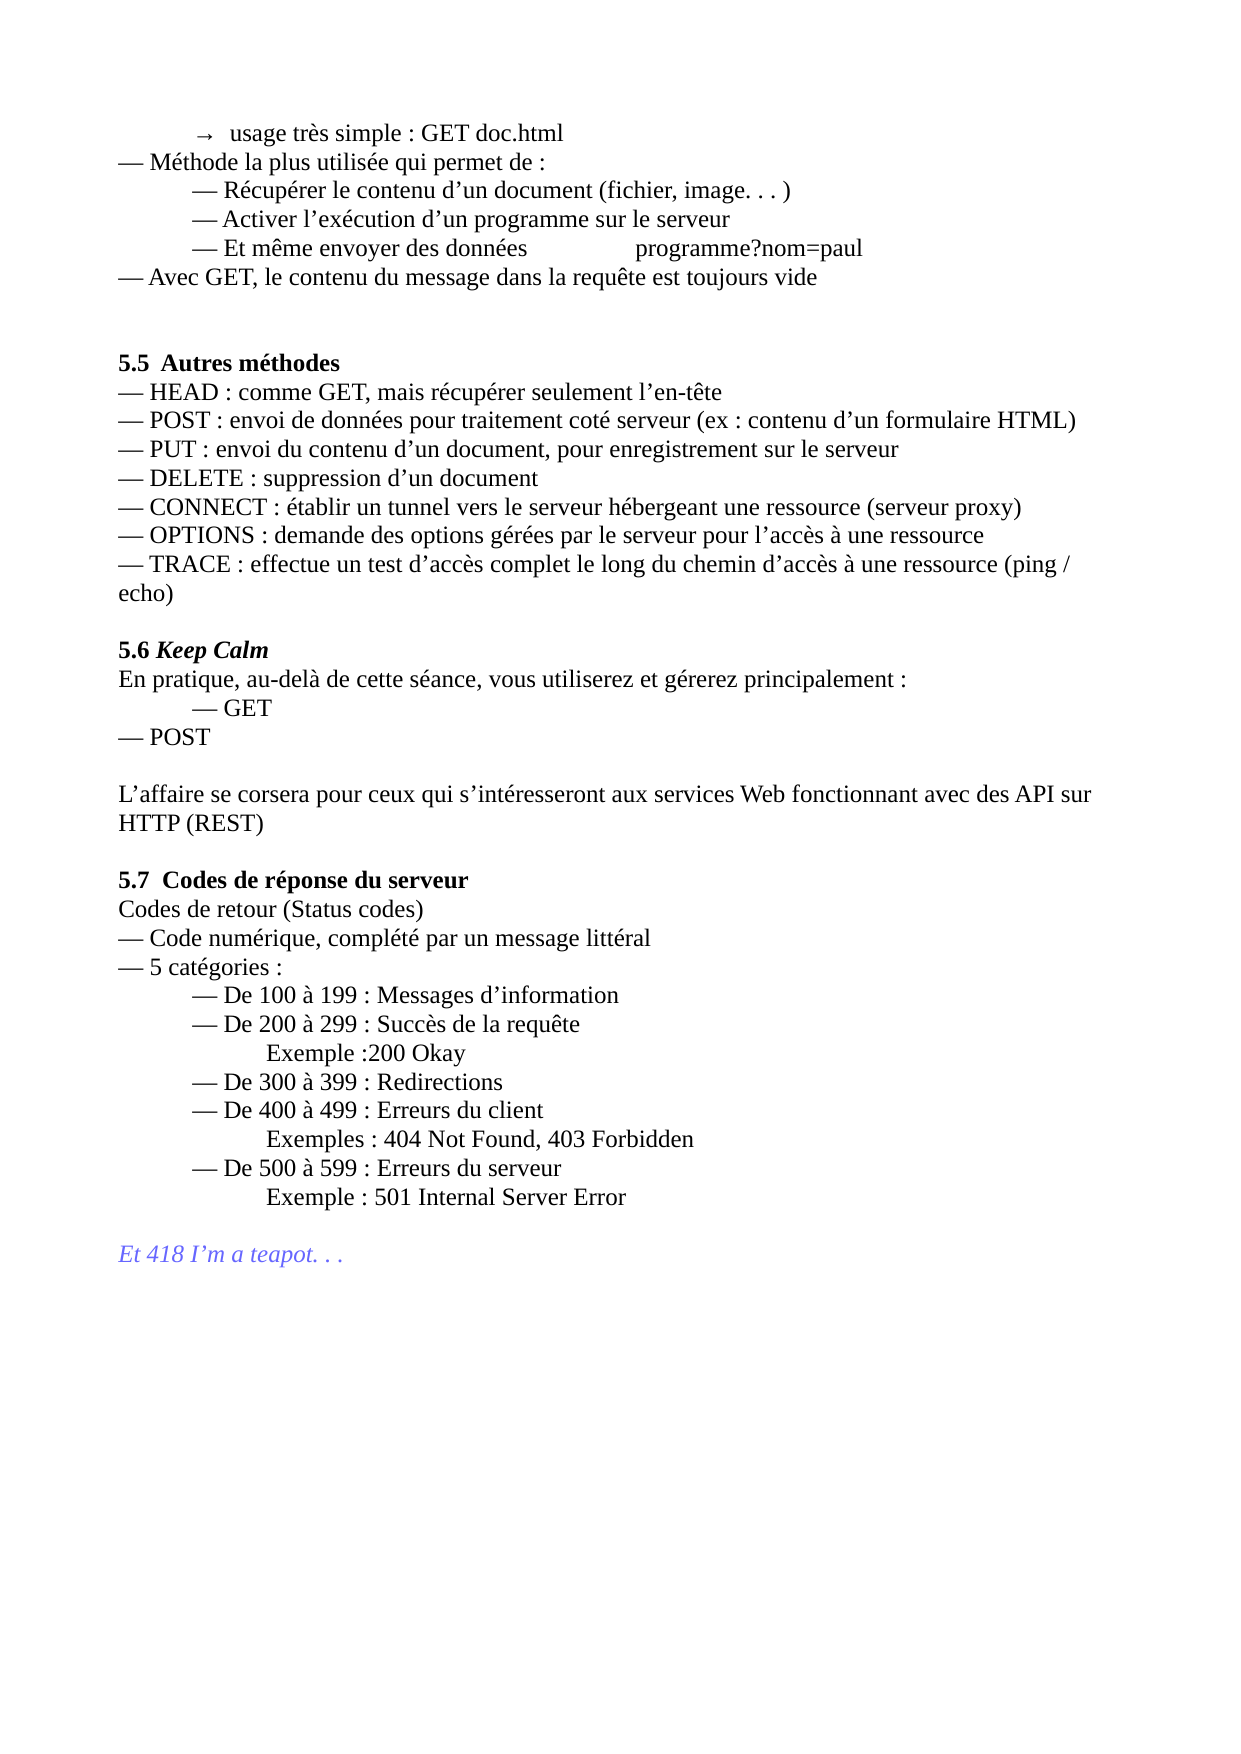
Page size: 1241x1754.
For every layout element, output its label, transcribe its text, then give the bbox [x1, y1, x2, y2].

text — De 500 à 599 : Erreurs du serveur [118, 1153, 1122, 1182]
text — OPTIONS : demande des options gérées par le serveur pour l’accès à une ressource [118, 521, 1122, 549]
text Codes de retour (Status codes) [118, 894, 1122, 923]
text 5.6 Keep Calm [118, 636, 1122, 664]
text — Et même envoyer des données programme?nom=paul [118, 233, 1122, 262]
text — 5 catégories : [118, 952, 1122, 981]
text — CONNECT : établir un tunnel vers le serveur hébergeant une ressource (serveur proxy) [118, 492, 1122, 521]
text — Code numérique, complété par un message littéral [118, 923, 1122, 952]
text — POST : envoi de données pour traitement coté serveur (ex : contenu d’un formulaire HTML) [118, 406, 1122, 434]
text — GET [118, 693, 1122, 722]
text → usage très simple : GET doc.html [118, 118, 1122, 147]
text — De 100 à 199 : Messages d’information [118, 981, 1122, 1009]
text — DELETE : suppression d’un document [118, 463, 1122, 492]
text — POST [118, 722, 1122, 751]
text — Méthode la plus utilisée qui permet de : [118, 147, 1122, 176]
text Exemple :200 Okay [118, 1038, 1122, 1067]
text En pratique, au-delà de cette séance, vous utiliserez et gérerez principalement : [118, 664, 1122, 693]
text — Récupérer le contenu d’un document (fichier, image. . . ) [118, 176, 1122, 204]
text 5.5 Autres méthodes [118, 348, 1122, 377]
text — De 300 à 399 : Redirections [118, 1067, 1122, 1096]
text — De 400 à 499 : Erreurs du client [118, 1096, 1122, 1124]
text — PUT : envoi du contenu d’un document, pour enregistrement sur le serveur [118, 434, 1122, 463]
text Exemple : 501 Internal Server Error [118, 1182, 1122, 1211]
text 5.7 Codes de réponse du serveur [118, 866, 1122, 894]
text — Activer l’exécution d’un programme sur le serveur [118, 204, 1122, 233]
text Et 418 I’m a teapot. . . [118, 1239, 1122, 1268]
text Exemples : 404 Not Found, 403 Forbidden [118, 1124, 1122, 1153]
text — De 200 à 299 : Succès de la requête [118, 1009, 1122, 1038]
text — HEAD : comme GET, mais récupérer seulement l’en-tête [118, 377, 1122, 406]
text — TRACE : effectue un test d’accès complet le long du chemin d’accès à une ressource (ping / echo) [118, 549, 1122, 607]
text — Avec GET, le contenu du message dans la requête est toujours vide [118, 262, 1122, 291]
text L’affaire se corsera pour ceux qui s’intéresseront aux services Web fonctionnant avec des API sur HTTP (REST) [118, 779, 1122, 837]
